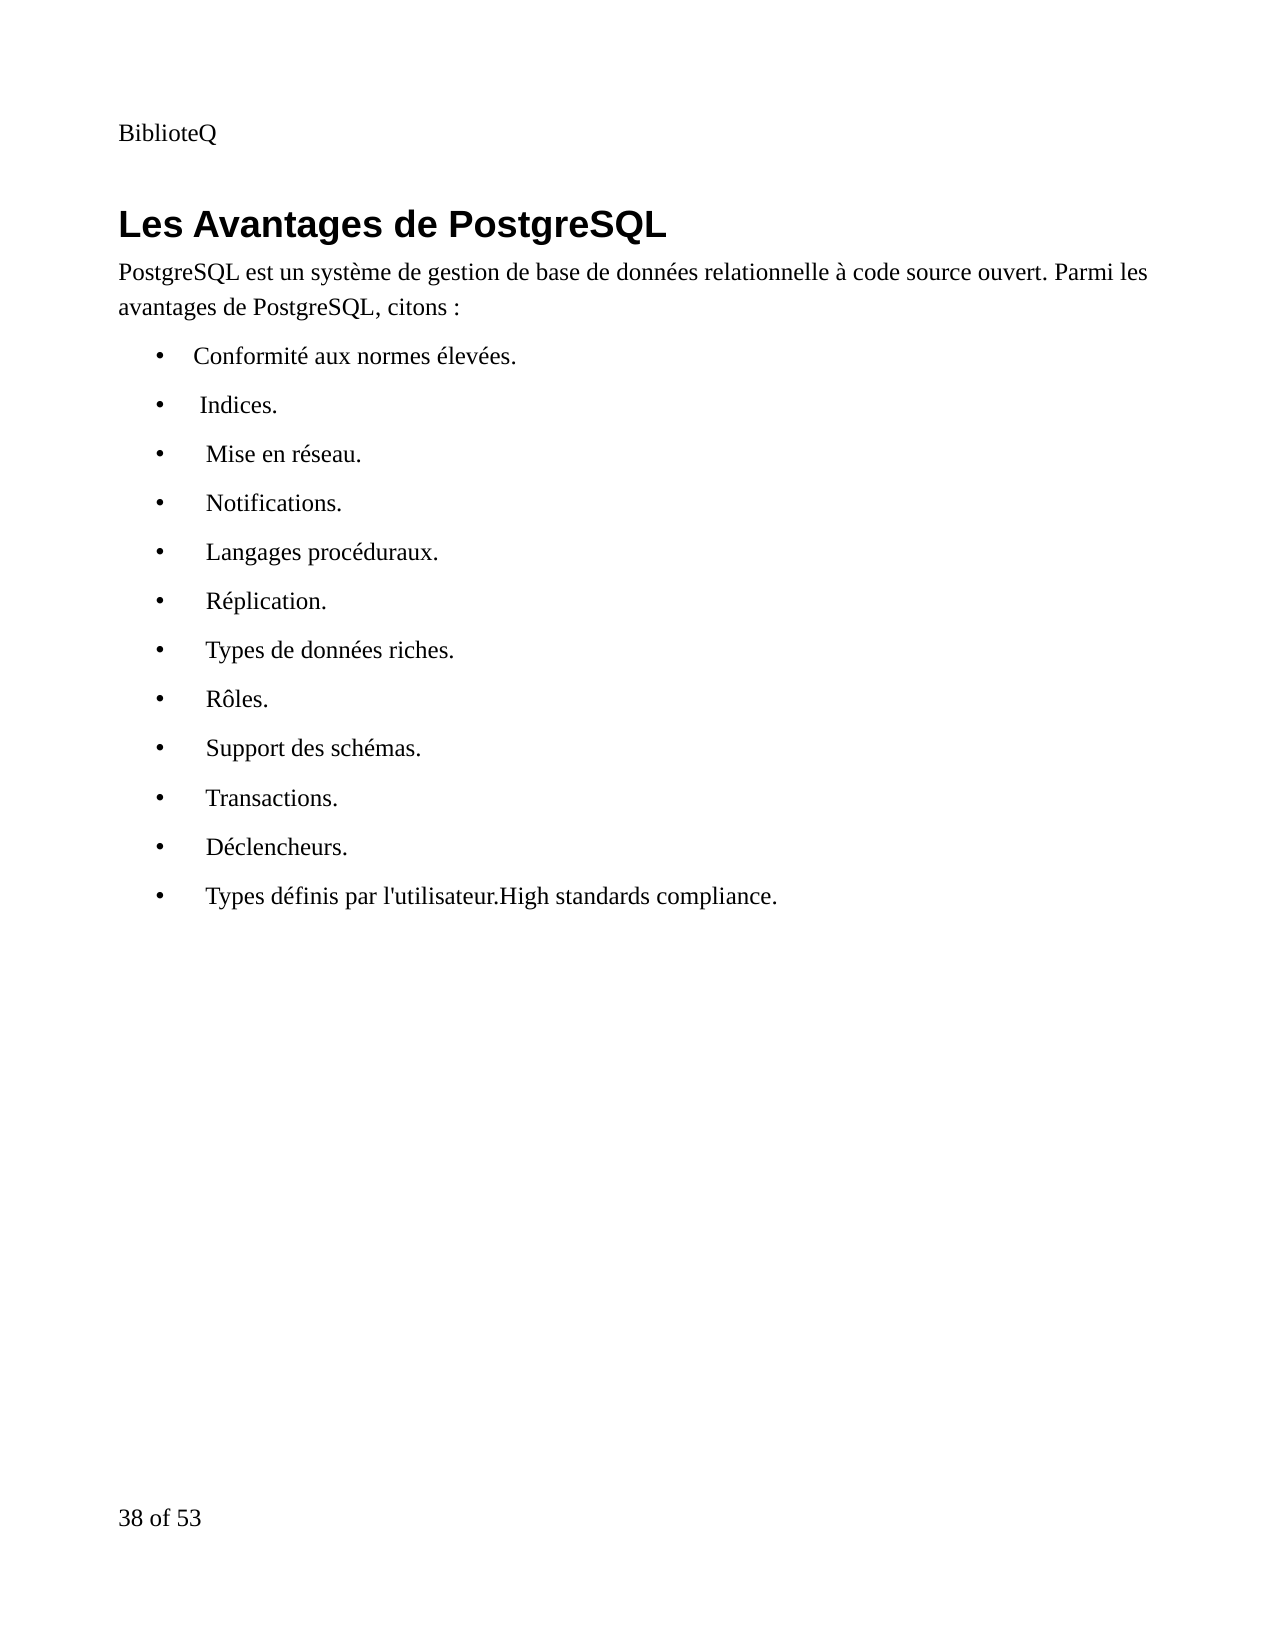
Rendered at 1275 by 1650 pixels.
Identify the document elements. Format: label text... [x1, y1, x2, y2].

list Réplication. [156, 586, 1157, 615]
list Rôles. [156, 684, 1157, 713]
list Types de données riches. [156, 635, 1157, 664]
list Indices. [156, 390, 1157, 419]
list Support des schémas. [156, 733, 1157, 762]
list Mise en réseau. [156, 439, 1157, 468]
list Conformité aux normes élevées. [156, 341, 1157, 370]
list Transactions. [156, 783, 1157, 811]
list Types définis par l'utilisateur.High standards compliance. [156, 881, 1157, 909]
list Langages procéduraux. [156, 537, 1157, 566]
list Déclencheurs. [156, 832, 1157, 860]
subtitle Les Avantages de PostgreSQL [118, 201, 1157, 245]
list Notifications. [156, 488, 1157, 517]
text PostgreSQL est un système de gestion de base de données relationnelle à code source ouvert. Parmi les avantages de PostgreSQL, citons : [118, 257, 1157, 321]
